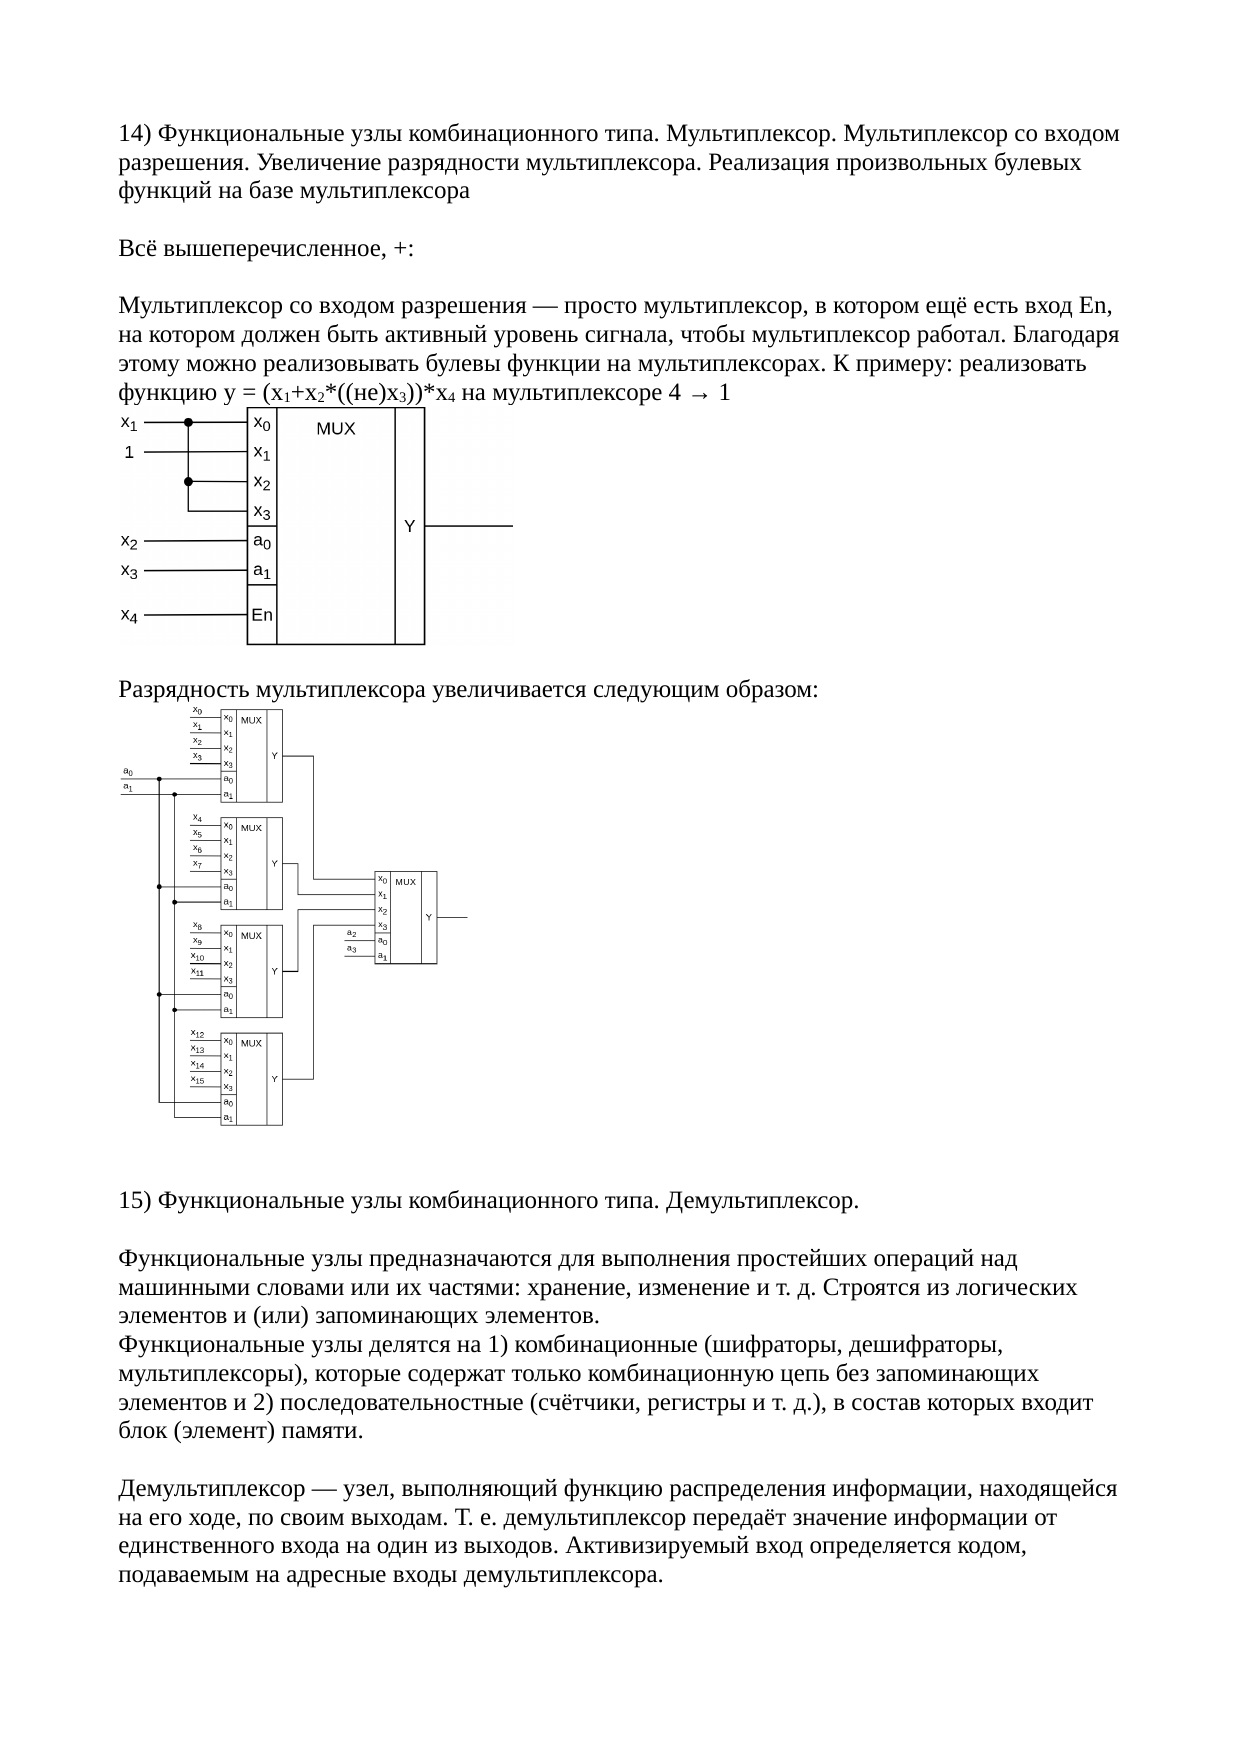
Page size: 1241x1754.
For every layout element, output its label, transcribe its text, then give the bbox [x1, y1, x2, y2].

picture [118, 703, 469, 1128]
picture [118, 405, 515, 646]
text 15) Функциональные узлы комбинационного типа. Демультиплексор. [118, 1185, 1122, 1214]
text Мультиплексор со входом разрешения — просто мультиплексор, в котором ещё есть вход En, на котором должен быть активный уровень сигнала, чтобы мультиплексор работал. Благодаря этому можно реализовывать булевы функции на мультиплексорах. К примеру: реализовать функцию y = (x1+x2*((не)x3))*x4 на мультиплексоре 4 → 1 [118, 291, 1122, 406]
text Всё вышеперечисленное, +: [118, 233, 1122, 262]
text Разрядность мультиплексора увеличивается следующим образом: [118, 674, 1122, 703]
text Функциональные узлы предназначаются для выполнения простейших операций над машинными словами или их частями: хранение, изменение и т. д. Строятся из логических элементов и (или) запоминающих элементов. [118, 1243, 1122, 1329]
text Функциональные узлы делятся на 1) комбинационные (шифраторы, дешифраторы, мультиплексоры), которые содержат только комбинационную цепь без запоминающих элементов и 2) последовательностные (счётчики, регистры и т. д.), в состав которых входит блок (элемент) памяти. [118, 1329, 1122, 1444]
text 14) Функциональные узлы комбинационного типа. Мультиплексор. Мультиплексор со входом разрешения. Увеличение разрядности мультиплексора. Реализация произвольных булевых функций на базе мультиплексора [118, 118, 1122, 204]
text Демультиплексор — узел, выполняющий функцию распределения информации, находящейся на его ходе, по своим выходам. Т. е. демультиплексор передаёт значение информации от единственного входа на один из выходов. Активизируемый вход определяется кодом, подаваемым на адресные входы демультиплексора. [118, 1473, 1122, 1588]
